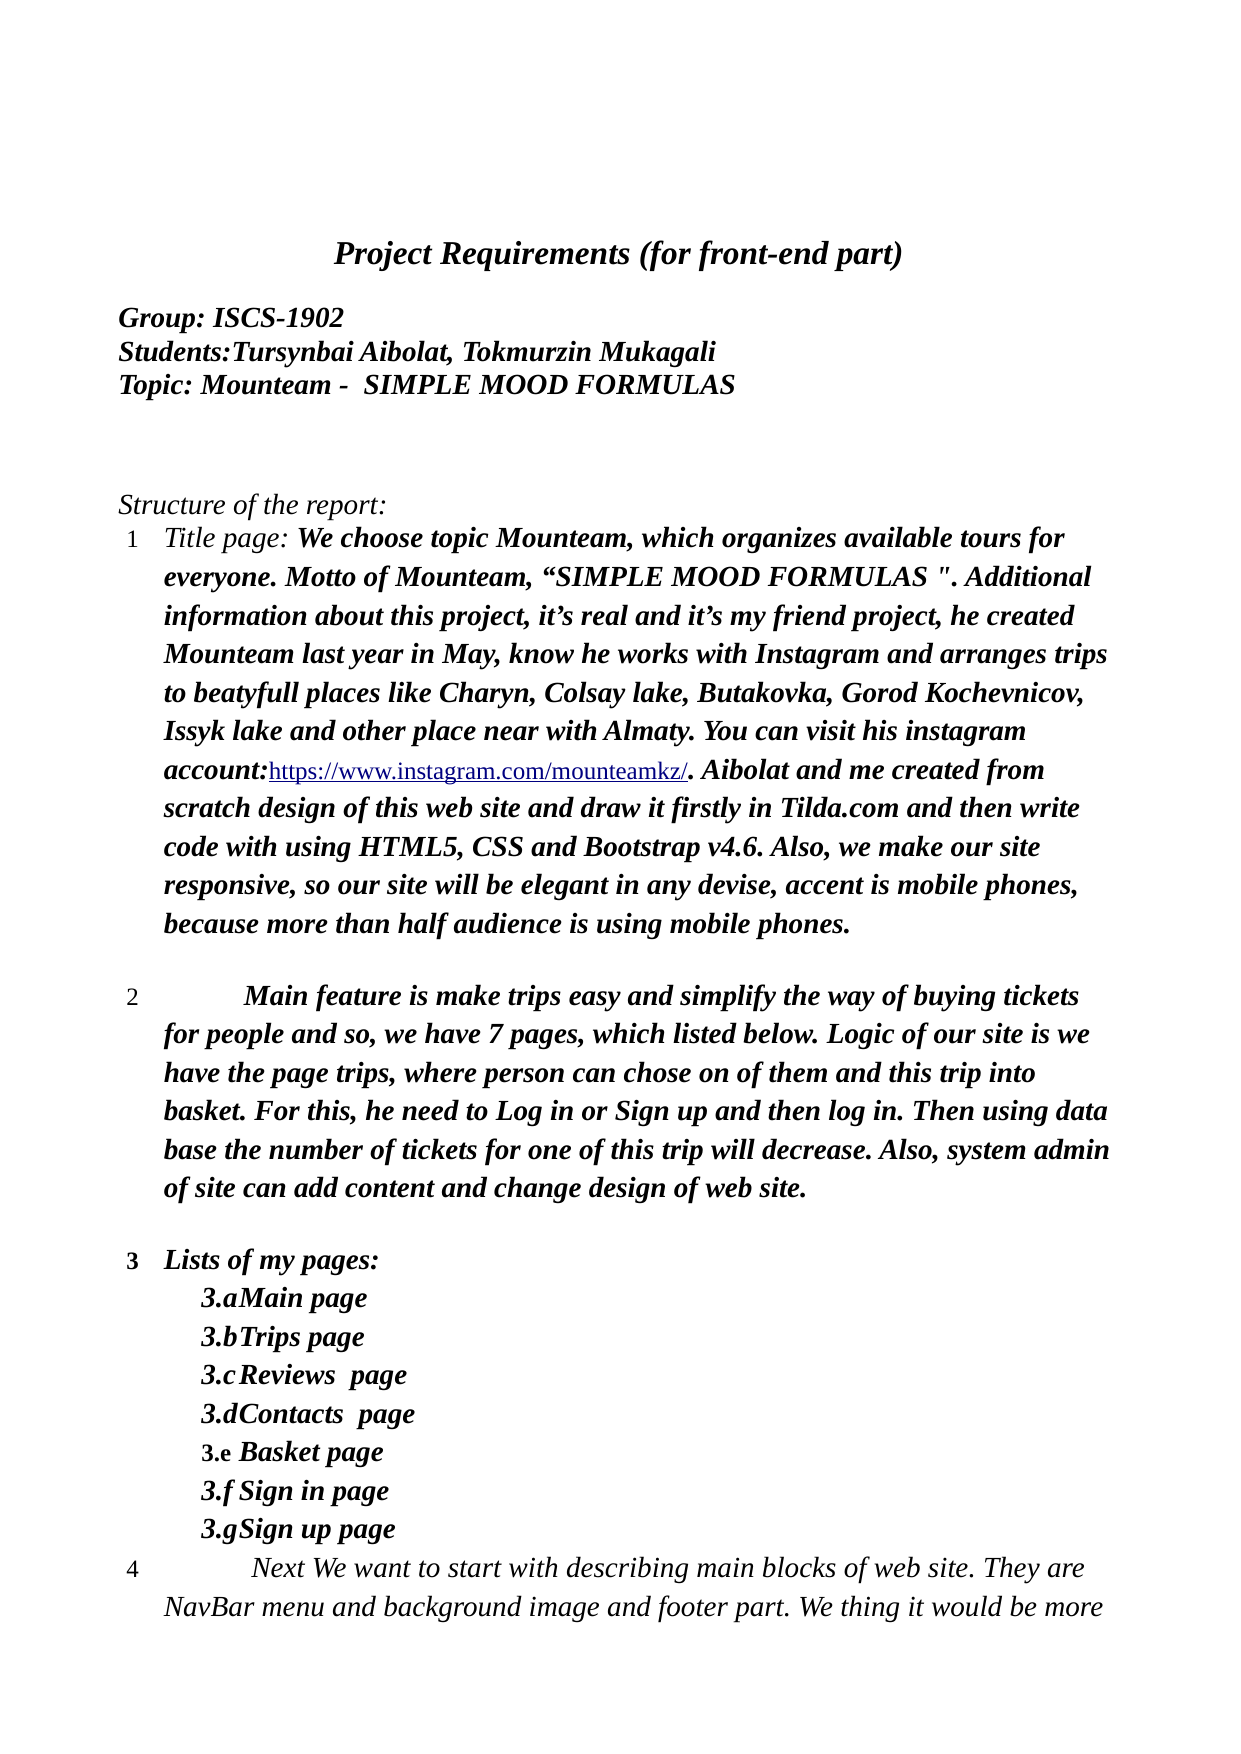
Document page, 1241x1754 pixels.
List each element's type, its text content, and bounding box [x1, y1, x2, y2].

list Contacts page [201, 1396, 1122, 1429]
list Title page: We choose topic Mounteam, which organizes available tours for everyone. Motto of Mounteam, “SIMPLE MOOD FORMULAS ". Additional information about this project, it’s real and it’s my friend project, he created Mounteam last year in May, know he works with Instagram and arranges trips to beatyfull places like Charyn, Colsay lake, Butakovka, Gorod Kochevnicov, Issyk lake and other place near with Almaty. You can visit his instagram account:https://www.instagram.com/mounteamkz/. Aibolat and me created from scratch design of this web site and draw it firstly in Tilda.com and then write code with using HTML5, CSS and Bootstrap v4.6. Also, we make our site responsive, so our site will be elegant in any devise, accent is mobile phones, because more than half audience is using mobile phones. [126, 521, 1122, 939]
list Lists of my pages: [126, 1242, 1122, 1275]
list Main page [201, 1280, 1122, 1314]
text Structure of the report: [118, 487, 1122, 521]
list Main feature is make trips easy and simplify the way of buying tickets for people and so, we have 7 pages, which listed below. Logic of our site is we have the page trips, where person can chose on of them and this trip into basket. For this, he need to Log in or Sign up and then log in. Then using data base the number of tickets for one of this trip will decrease. Also, system admin of site can add content and change design of web site. [126, 978, 1122, 1204]
list Trips page [201, 1319, 1122, 1352]
list Next We want to start with describing main blocks of web site. They are NavBar menu and background image and footer part. We thing it would be more [126, 1550, 1122, 1622]
list Sign in page [201, 1473, 1122, 1507]
list Basket page [201, 1434, 1122, 1468]
text Project Requirements (for front-end part) [118, 233, 1122, 271]
list Sign up page [201, 1512, 1122, 1545]
text Topic: Mounteam - SIMPLE MOOD FORMULAS [118, 367, 1122, 401]
list Reviews page [201, 1357, 1122, 1391]
text Students:Tursynbai Aibolat, Tokmurzin Mukagali [118, 334, 1122, 367]
text Group: ISCS-1902 [118, 300, 1122, 334]
